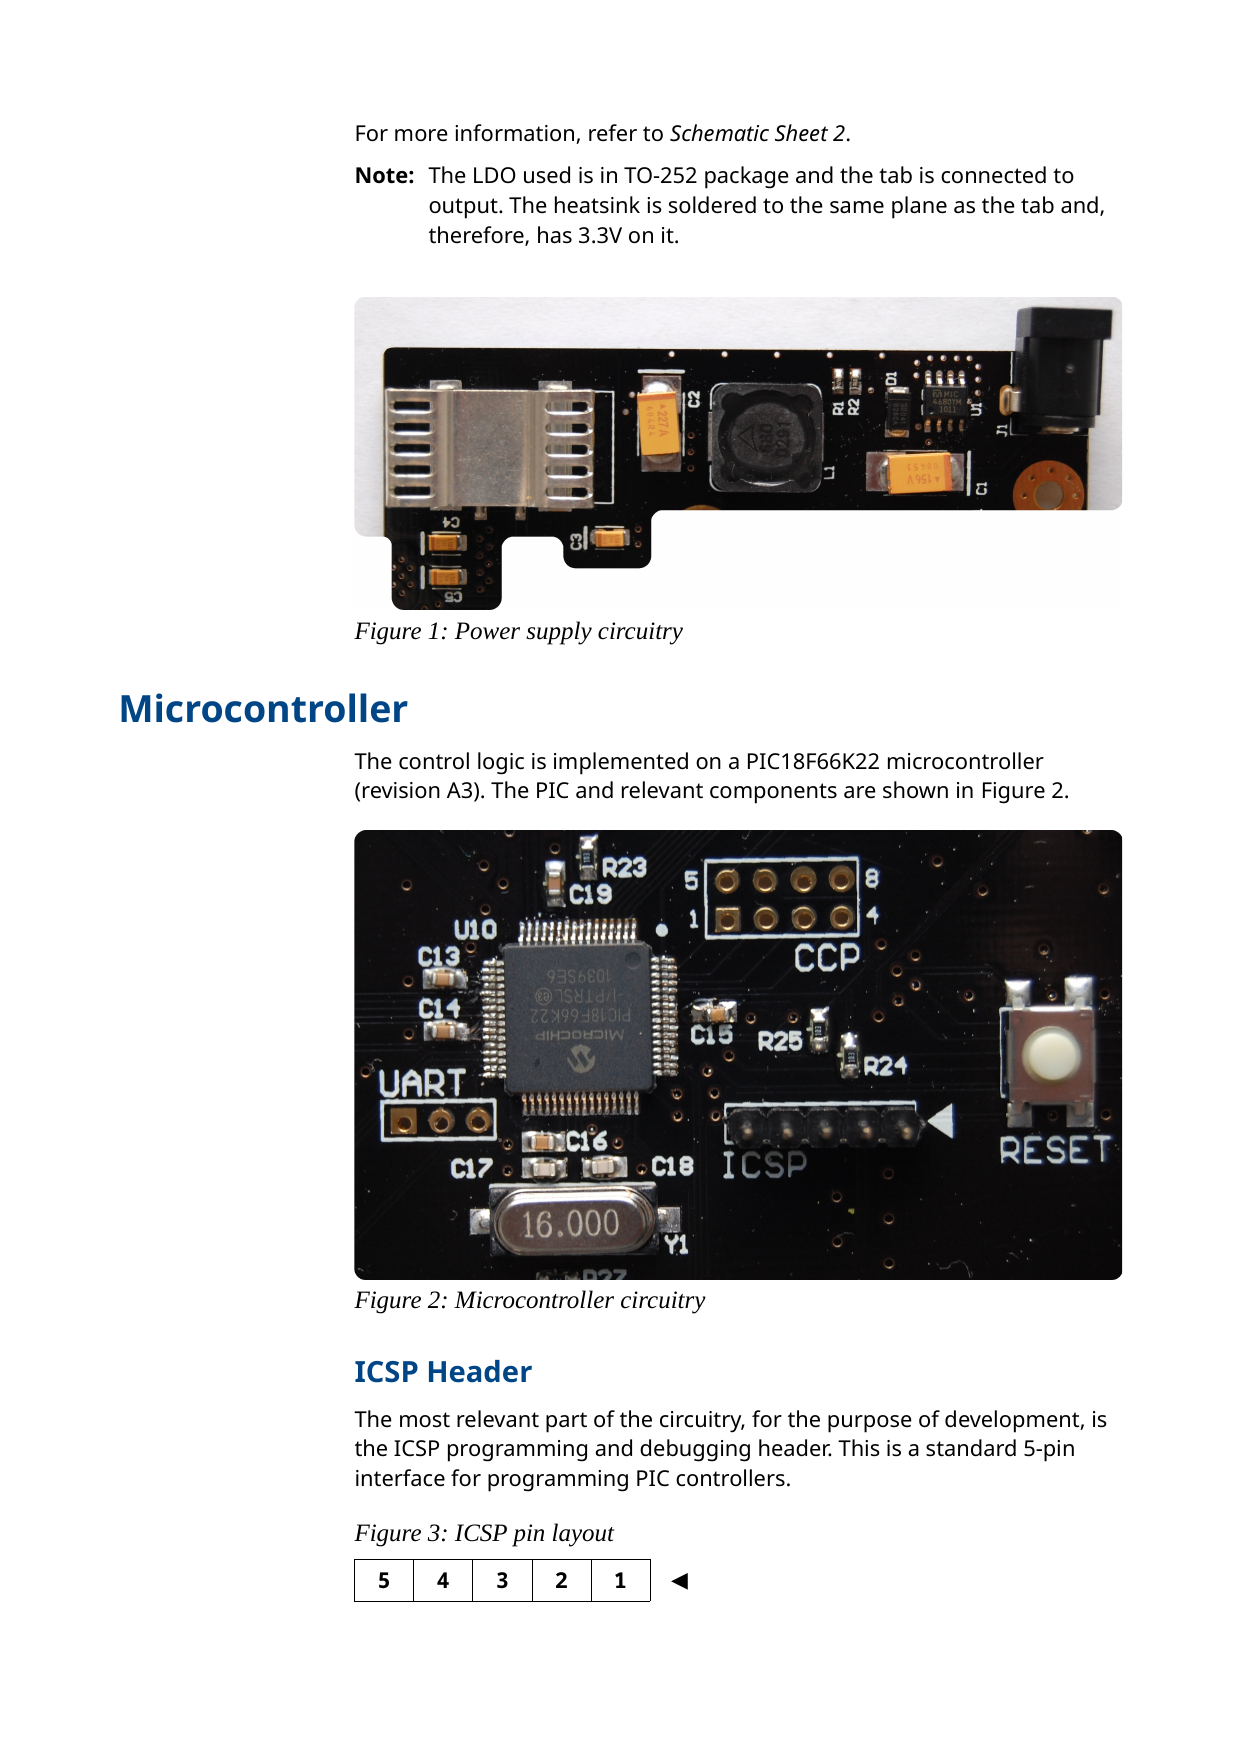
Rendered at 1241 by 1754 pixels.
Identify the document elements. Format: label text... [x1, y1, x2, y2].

text The most relevant part of the circuitry, for the purpose of development, is the ICSP programming and debugging header. This is a standard 5-pin interface for programming PIC controllers. [354, 1403, 1122, 1493]
picture [354, 297, 1123, 610]
text [354, 275, 1122, 297]
text The control logic is implemented on a PIC18F66K22 microcontroller (revision A3). The PIC and relevant components are shown in Figure 2. [354, 746, 1122, 805]
table_header 4 [414, 1560, 472, 1601]
text For more information, refer to Schematic Sheet 2. [354, 118, 1122, 148]
subtitle ICSP Header [354, 1351, 1122, 1391]
text Figure 3: ICSP pin layout [354, 1518, 1122, 1547]
text Figure 1: Power supply circuitry [354, 610, 1122, 645]
table_header [709, 1559, 886, 1601]
table_header 5 [355, 1560, 413, 1601]
subtitle Microcontroller [118, 682, 1122, 733]
table_header 3 [473, 1560, 532, 1601]
table_header 2 [533, 1560, 591, 1601]
text Note: The LDO used is in TO-252 package and the tab is connected to output. The heatsink is soldered to the same plane as the tab and, therefore, has 3.3V on it. [354, 160, 1122, 250]
table_header ◀ [651, 1559, 709, 1601]
text Figure 2: Microcontroller circuitry [354, 1280, 1122, 1314]
picture [354, 830, 1123, 1280]
table_header 1 [592, 1560, 650, 1601]
